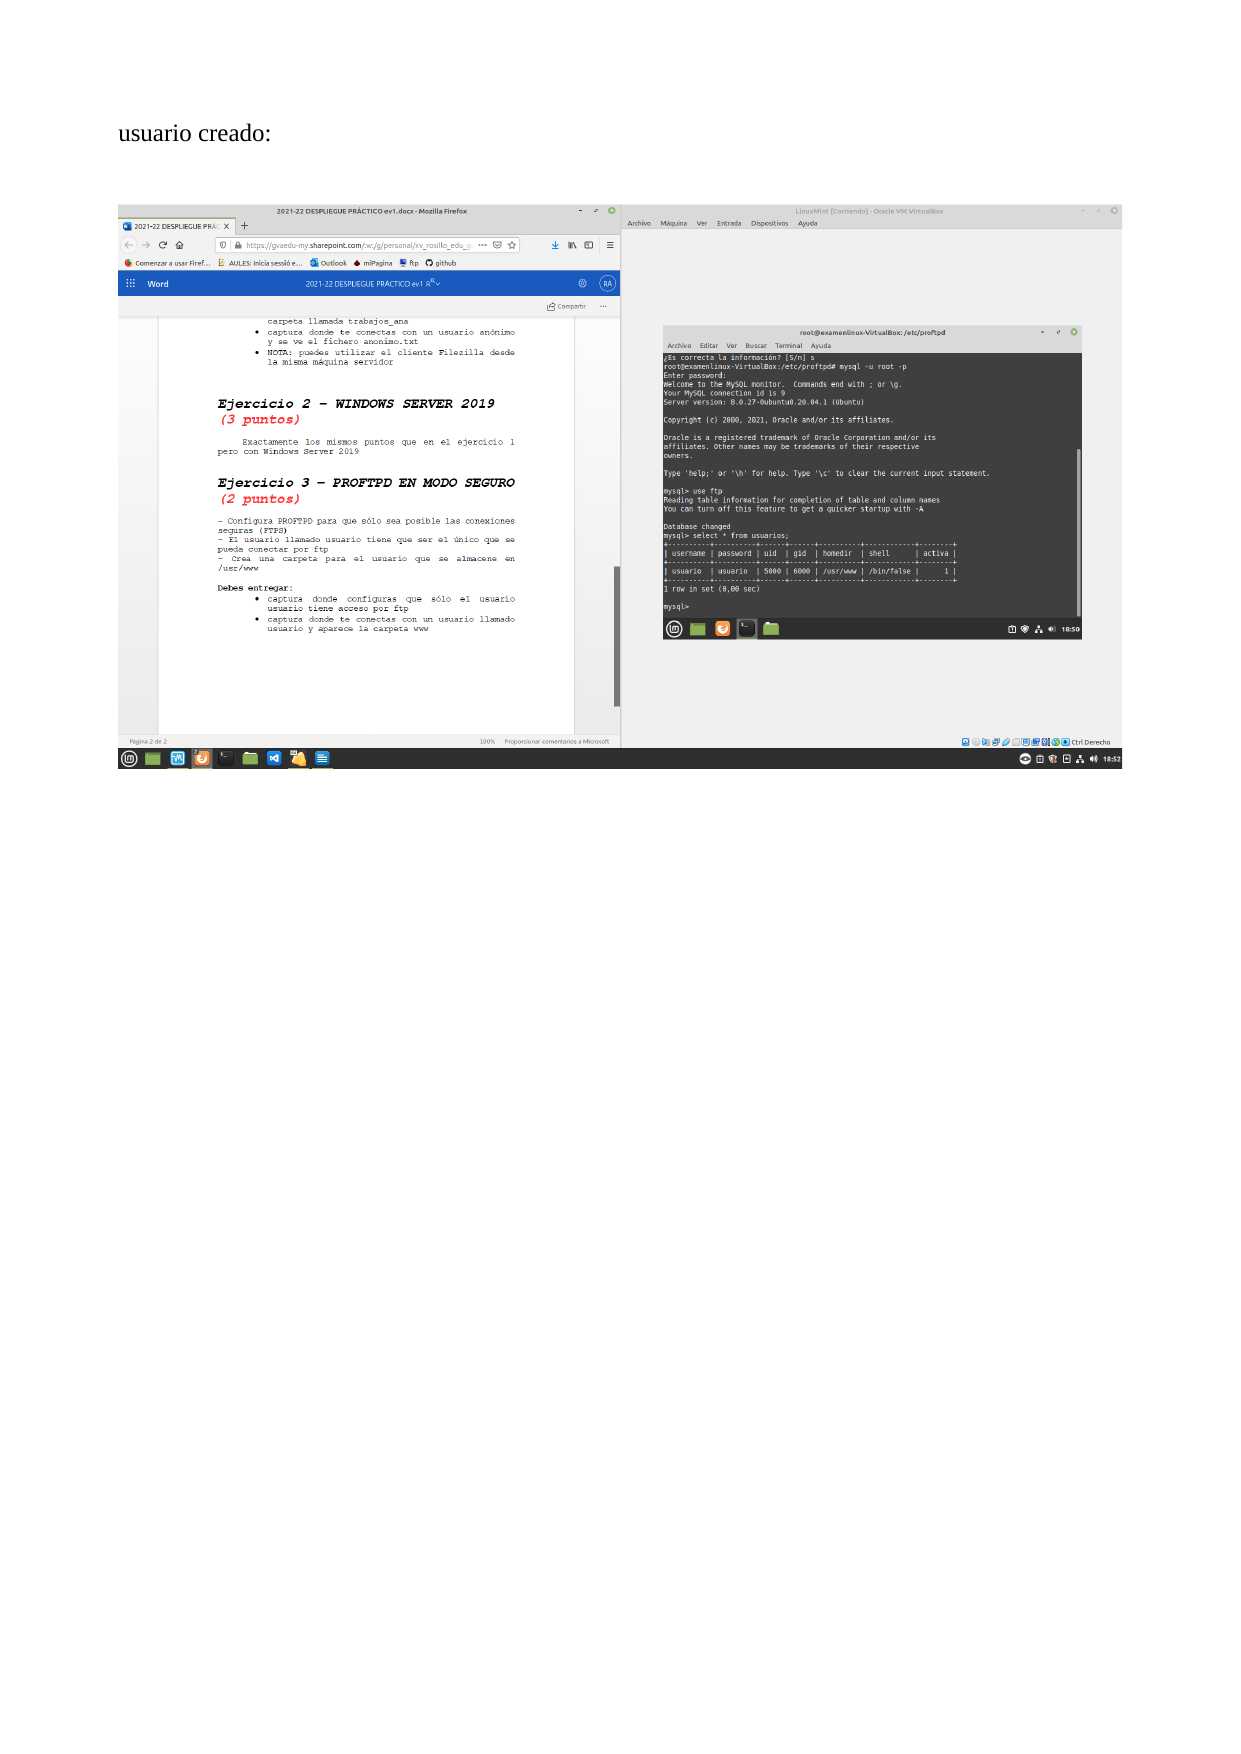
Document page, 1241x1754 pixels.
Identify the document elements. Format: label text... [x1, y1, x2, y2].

text usuario creado: [118, 118, 1122, 147]
picture [118, 204, 1123, 769]
